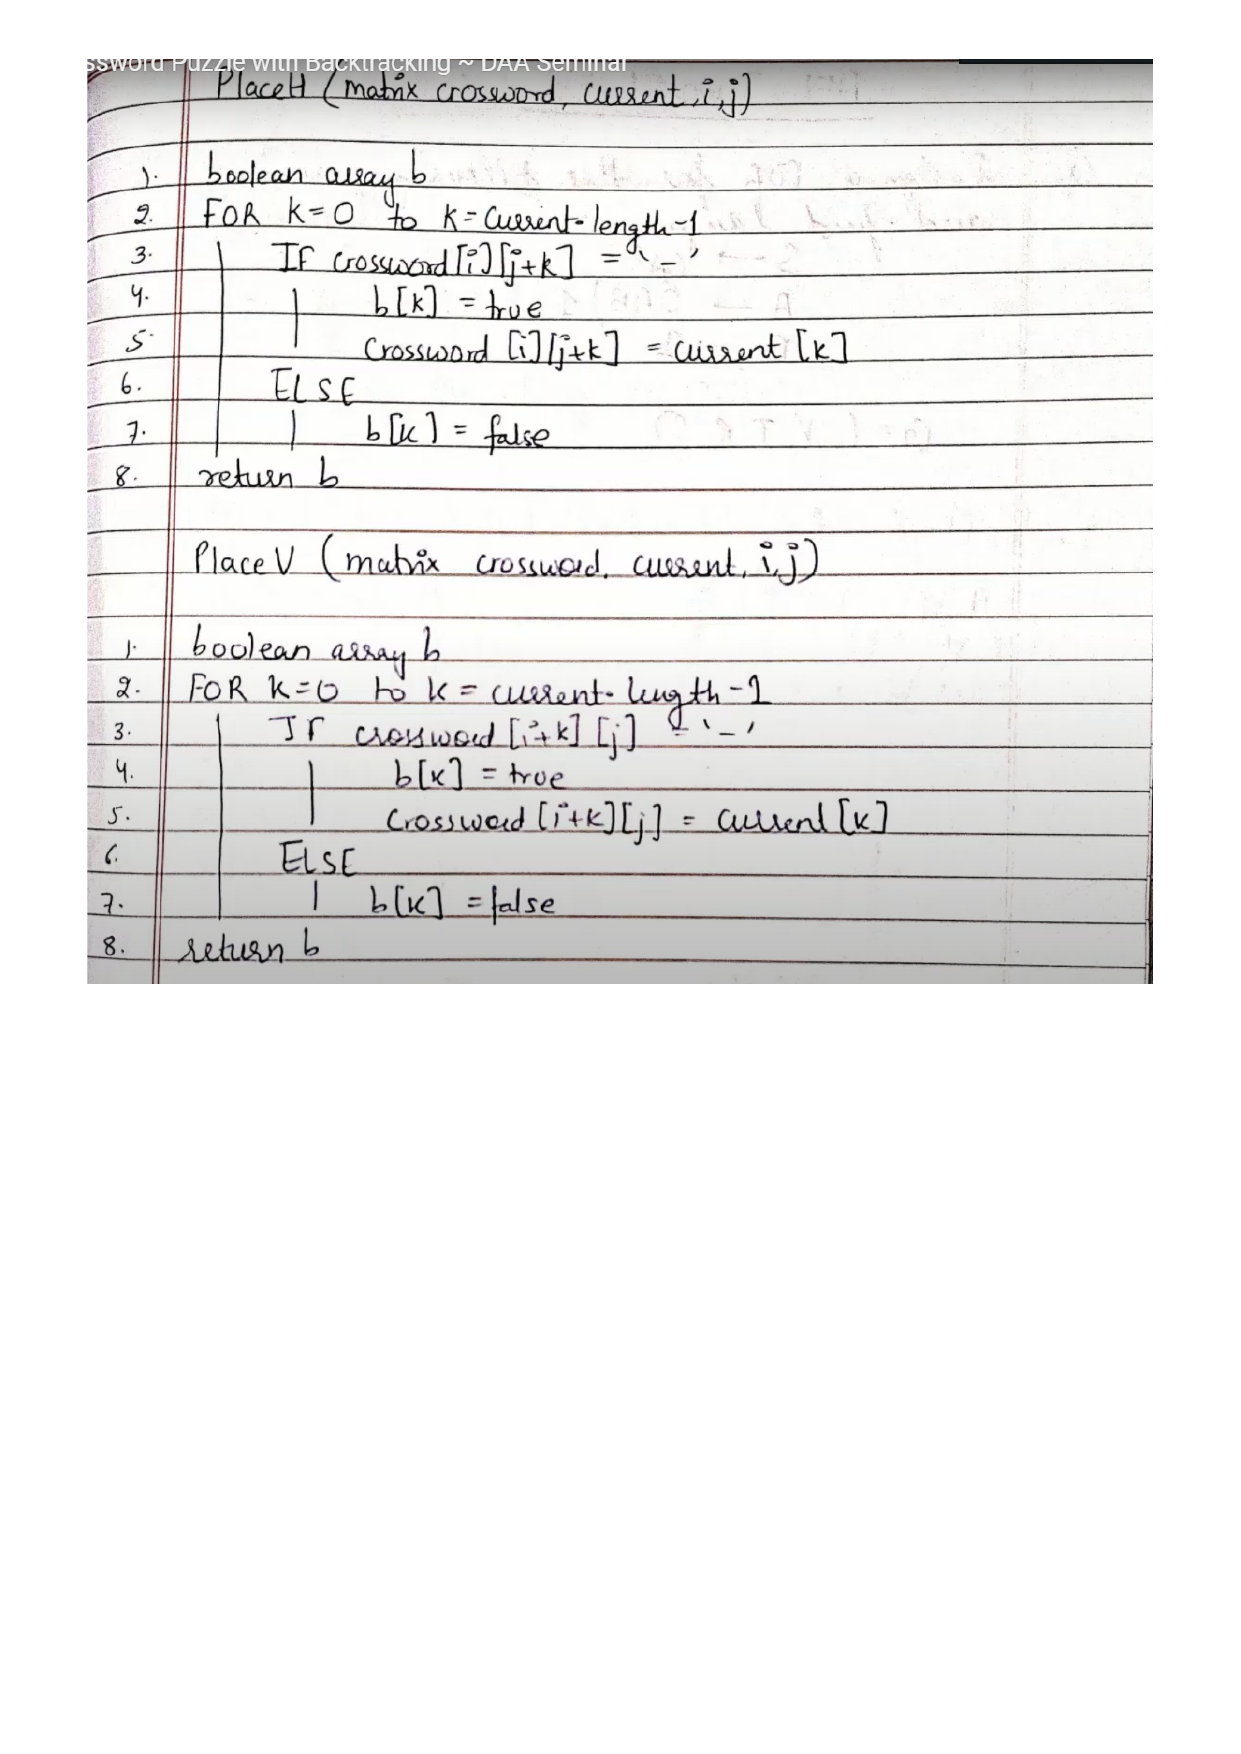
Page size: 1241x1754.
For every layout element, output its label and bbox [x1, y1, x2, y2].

picture [87, 59, 1153, 984]
